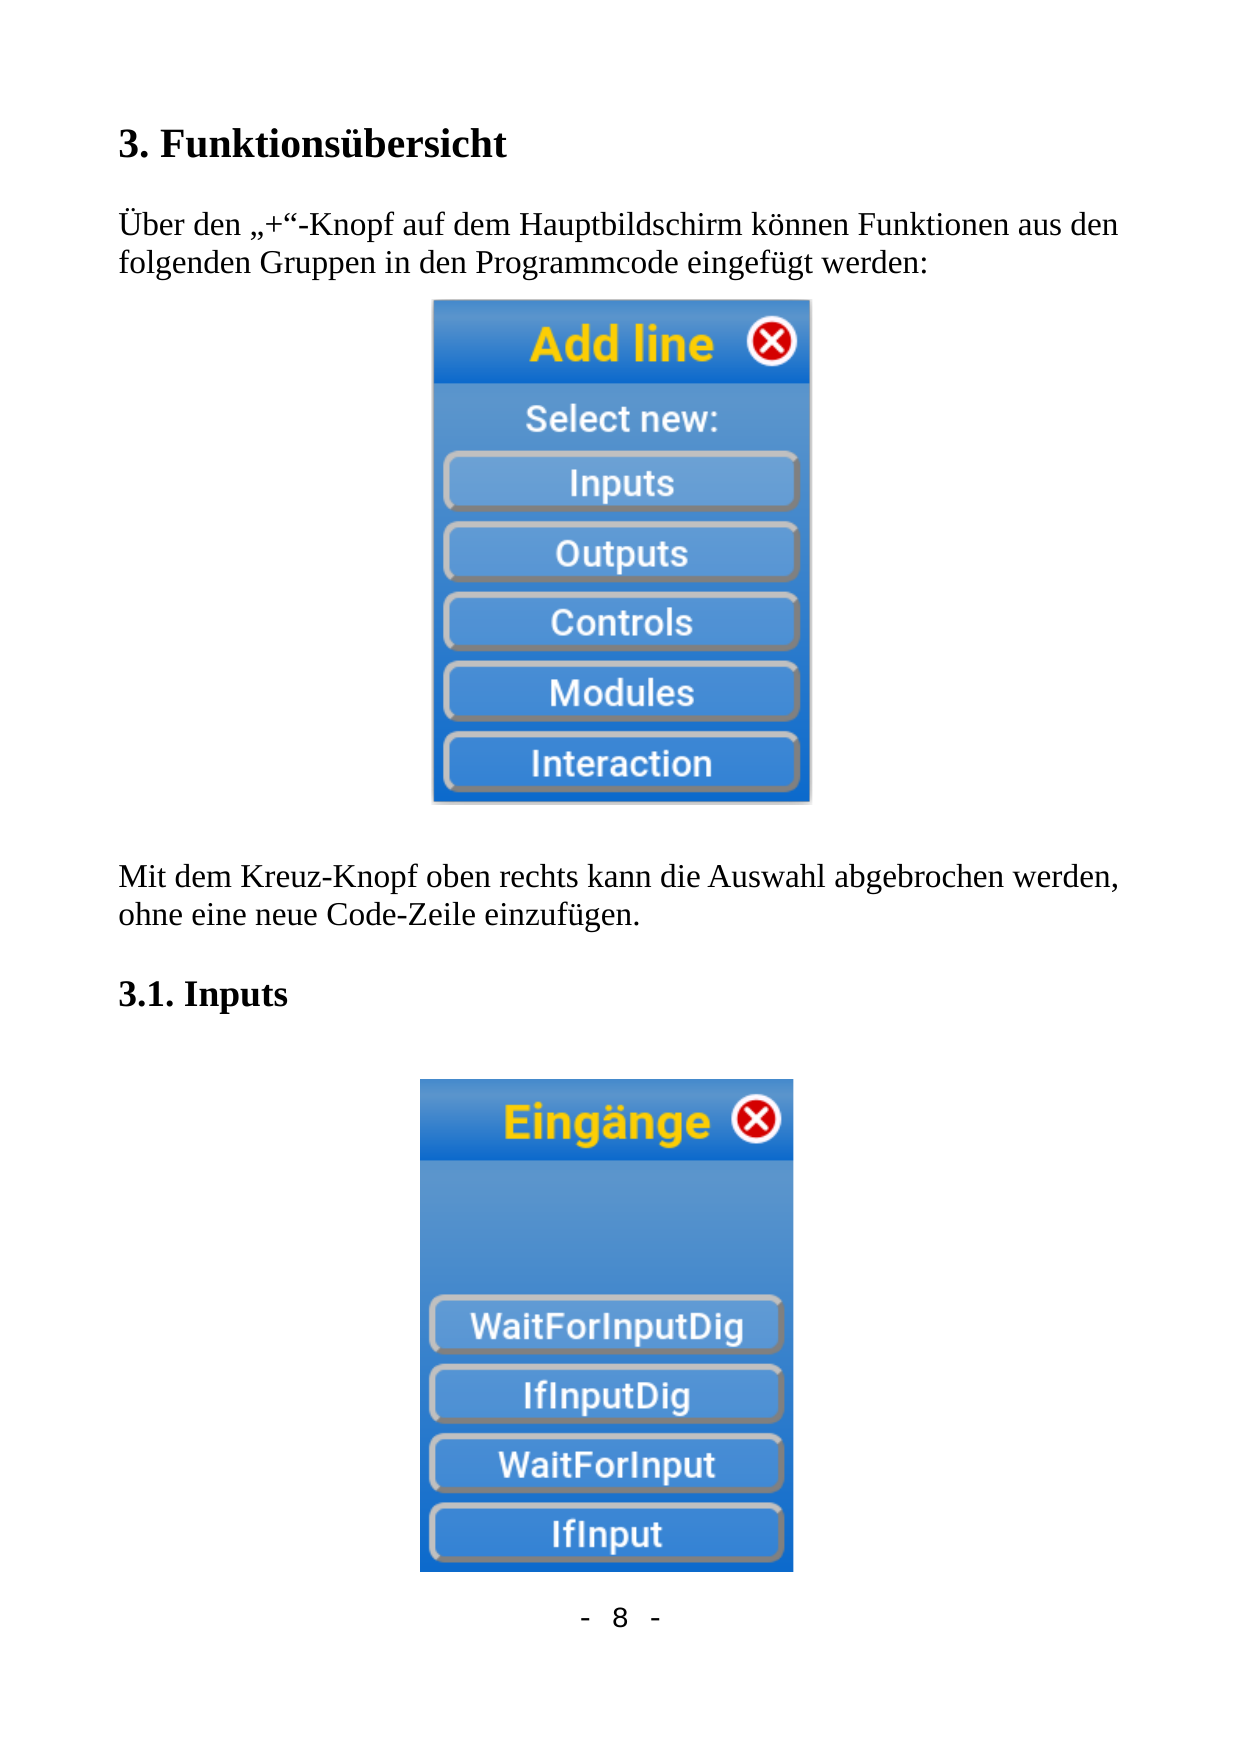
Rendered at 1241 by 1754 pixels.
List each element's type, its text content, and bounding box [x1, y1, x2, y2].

text 3.1. Inputs [118, 971, 1122, 1014]
picture [431, 299, 813, 805]
text Über den „+“-Knopf auf dem Hauptbildschirm können Funktionen aus den folgenden Gruppen in den Programmcode eingefügt werden: [118, 204, 1122, 281]
text Mit dem Kreuz-Knopf oben rechts kann die Auswahl abgebrochen werden, ohne eine neue Code-Zeile einzufügen. [118, 856, 1122, 933]
picture [420, 1079, 794, 1572]
text 3. Funktionsübersicht [118, 118, 1122, 166]
